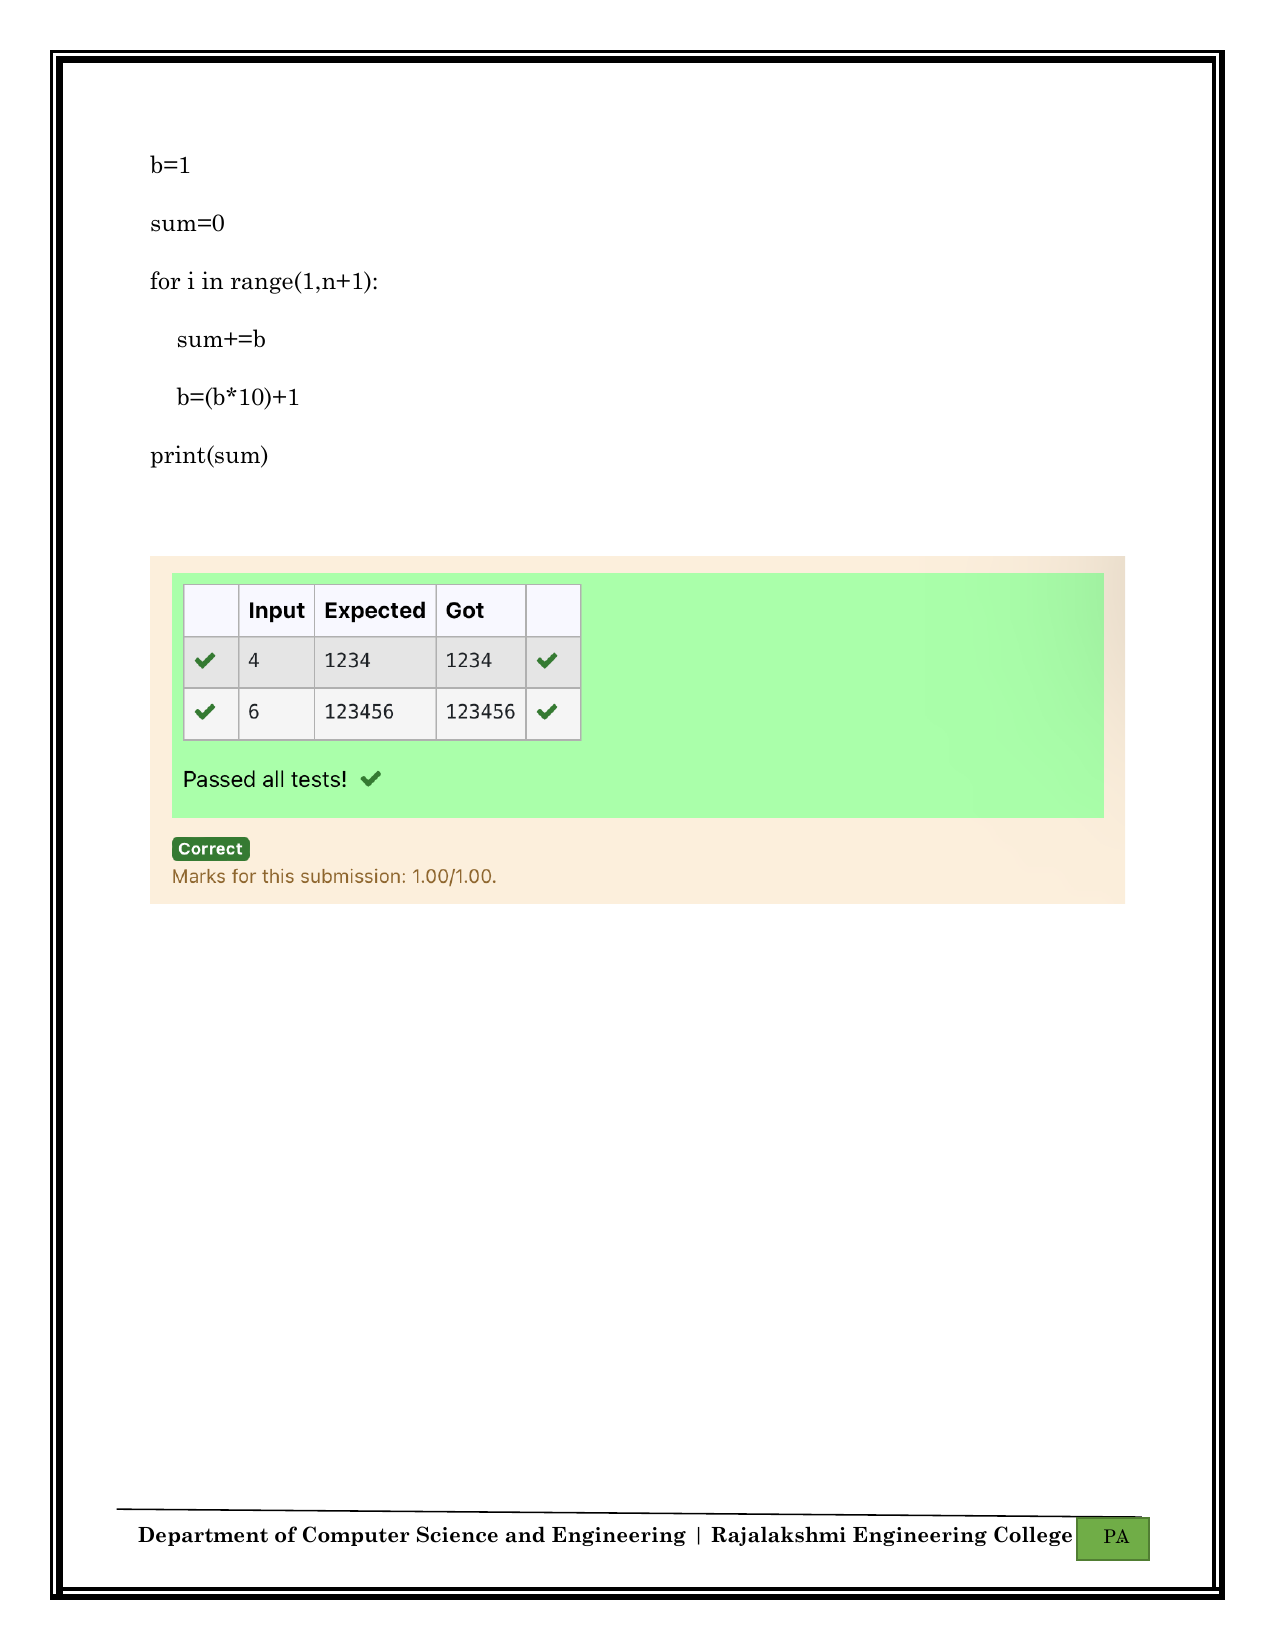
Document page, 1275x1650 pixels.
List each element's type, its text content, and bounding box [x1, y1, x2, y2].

picture [150, 556, 1125, 904]
text for i in range(1,n+1): [150, 266, 1125, 295]
text sum+=b [150, 324, 1125, 353]
text sum=0 [150, 208, 1125, 237]
text b=(b*10)+1 [150, 382, 1125, 411]
text b=1 [150, 150, 1125, 179]
text print(sum) [150, 440, 1125, 469]
